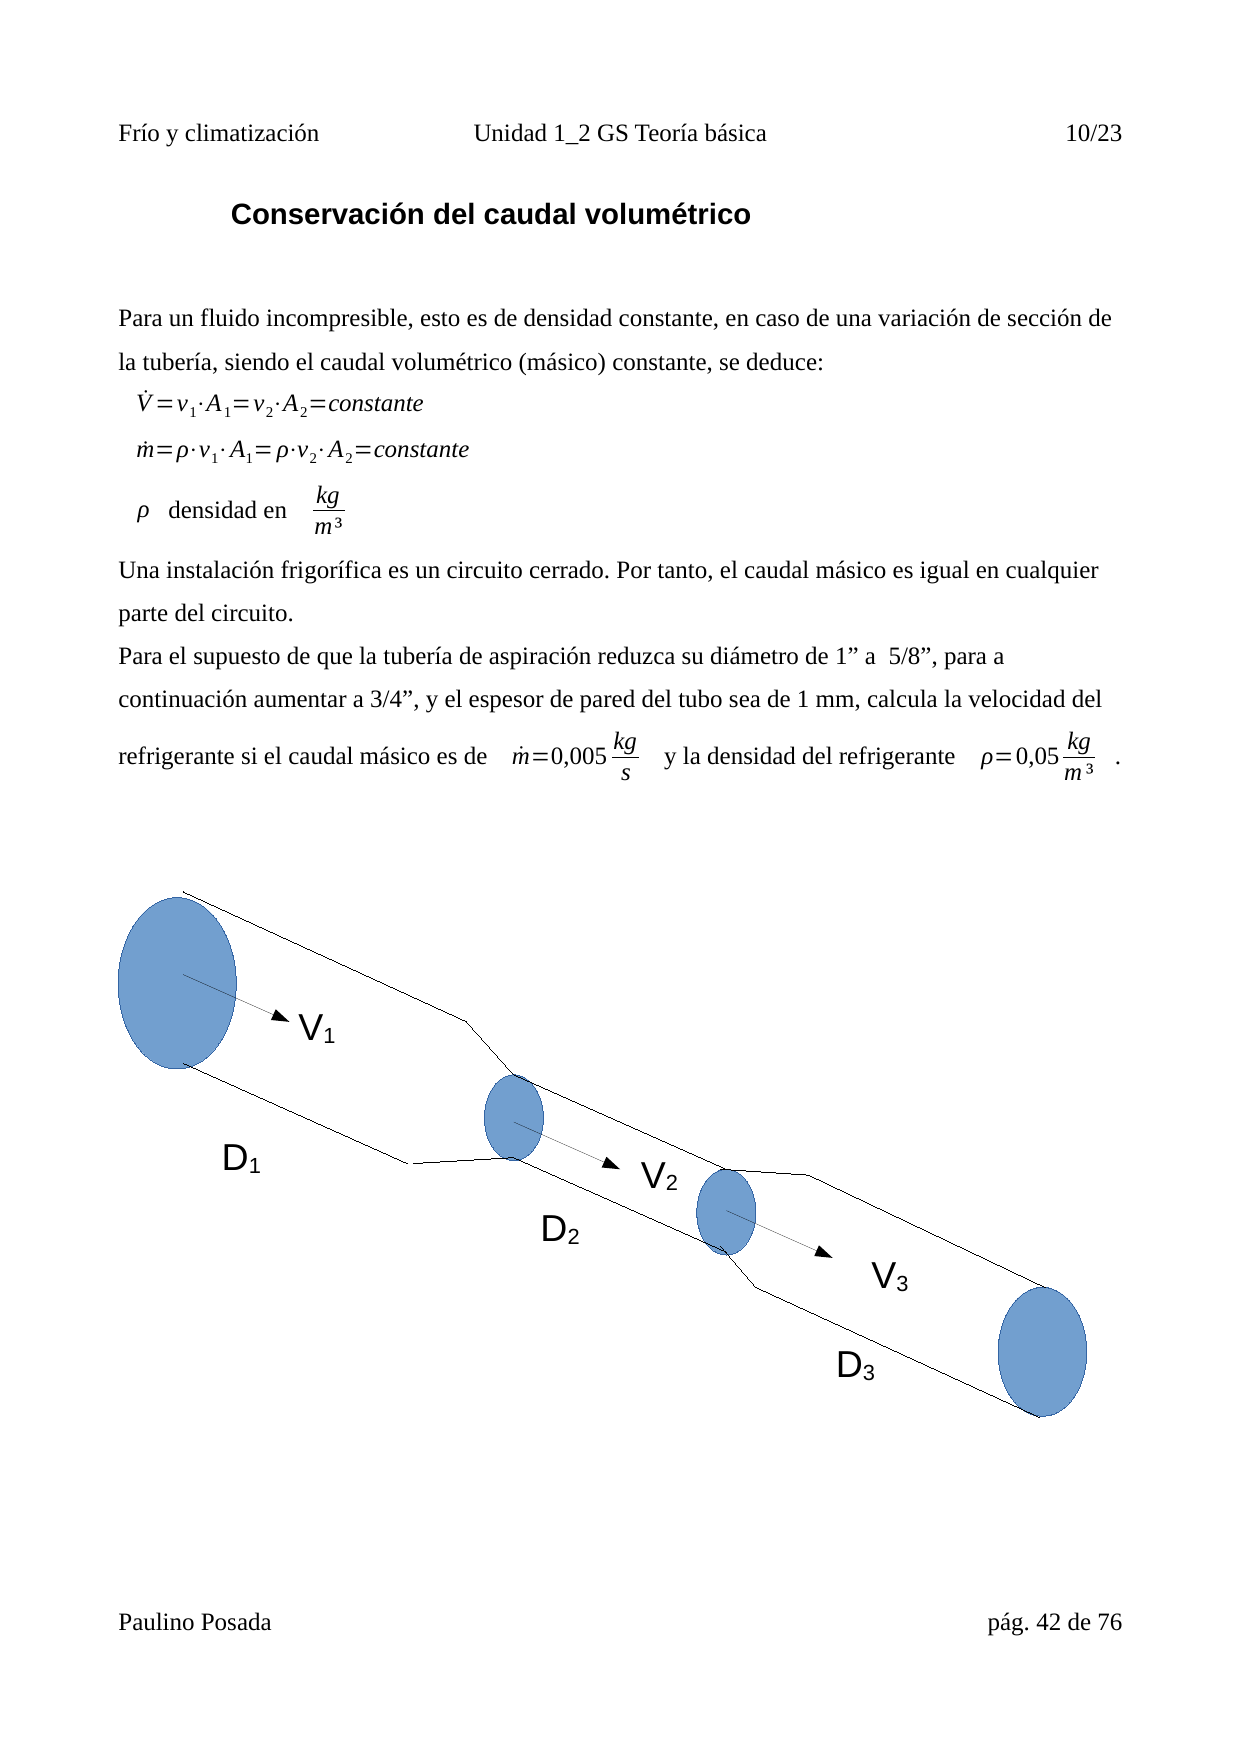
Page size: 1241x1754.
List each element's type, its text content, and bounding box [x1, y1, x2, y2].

subtitle Conservación del caudal volumétrico [118, 197, 1122, 231]
text Una instalación frigorífica es un circuito cerrado. Por tanto, el caudal másico es igual en cualquier parte del circuito. [118, 555, 1122, 627]
text densidad en [118, 481, 1122, 540]
text Para el supuesto de que la tubería de aspiración reduzca su diámetro de 1” a 5/8”, para a continuación aumentar a 3/4”, y el espesor de pared del tubo sea de 1 mm, calcula la velocidad del refrigerante si el caudal másico es de y la densidad del refrigerante . [118, 641, 1122, 786]
text Para un fluido incompresible, esto es de densidad constante, en caso de una variación de sección de la tubería, siendo el caudal volumétrico (másico) constante, se deduce: [118, 303, 1122, 375]
